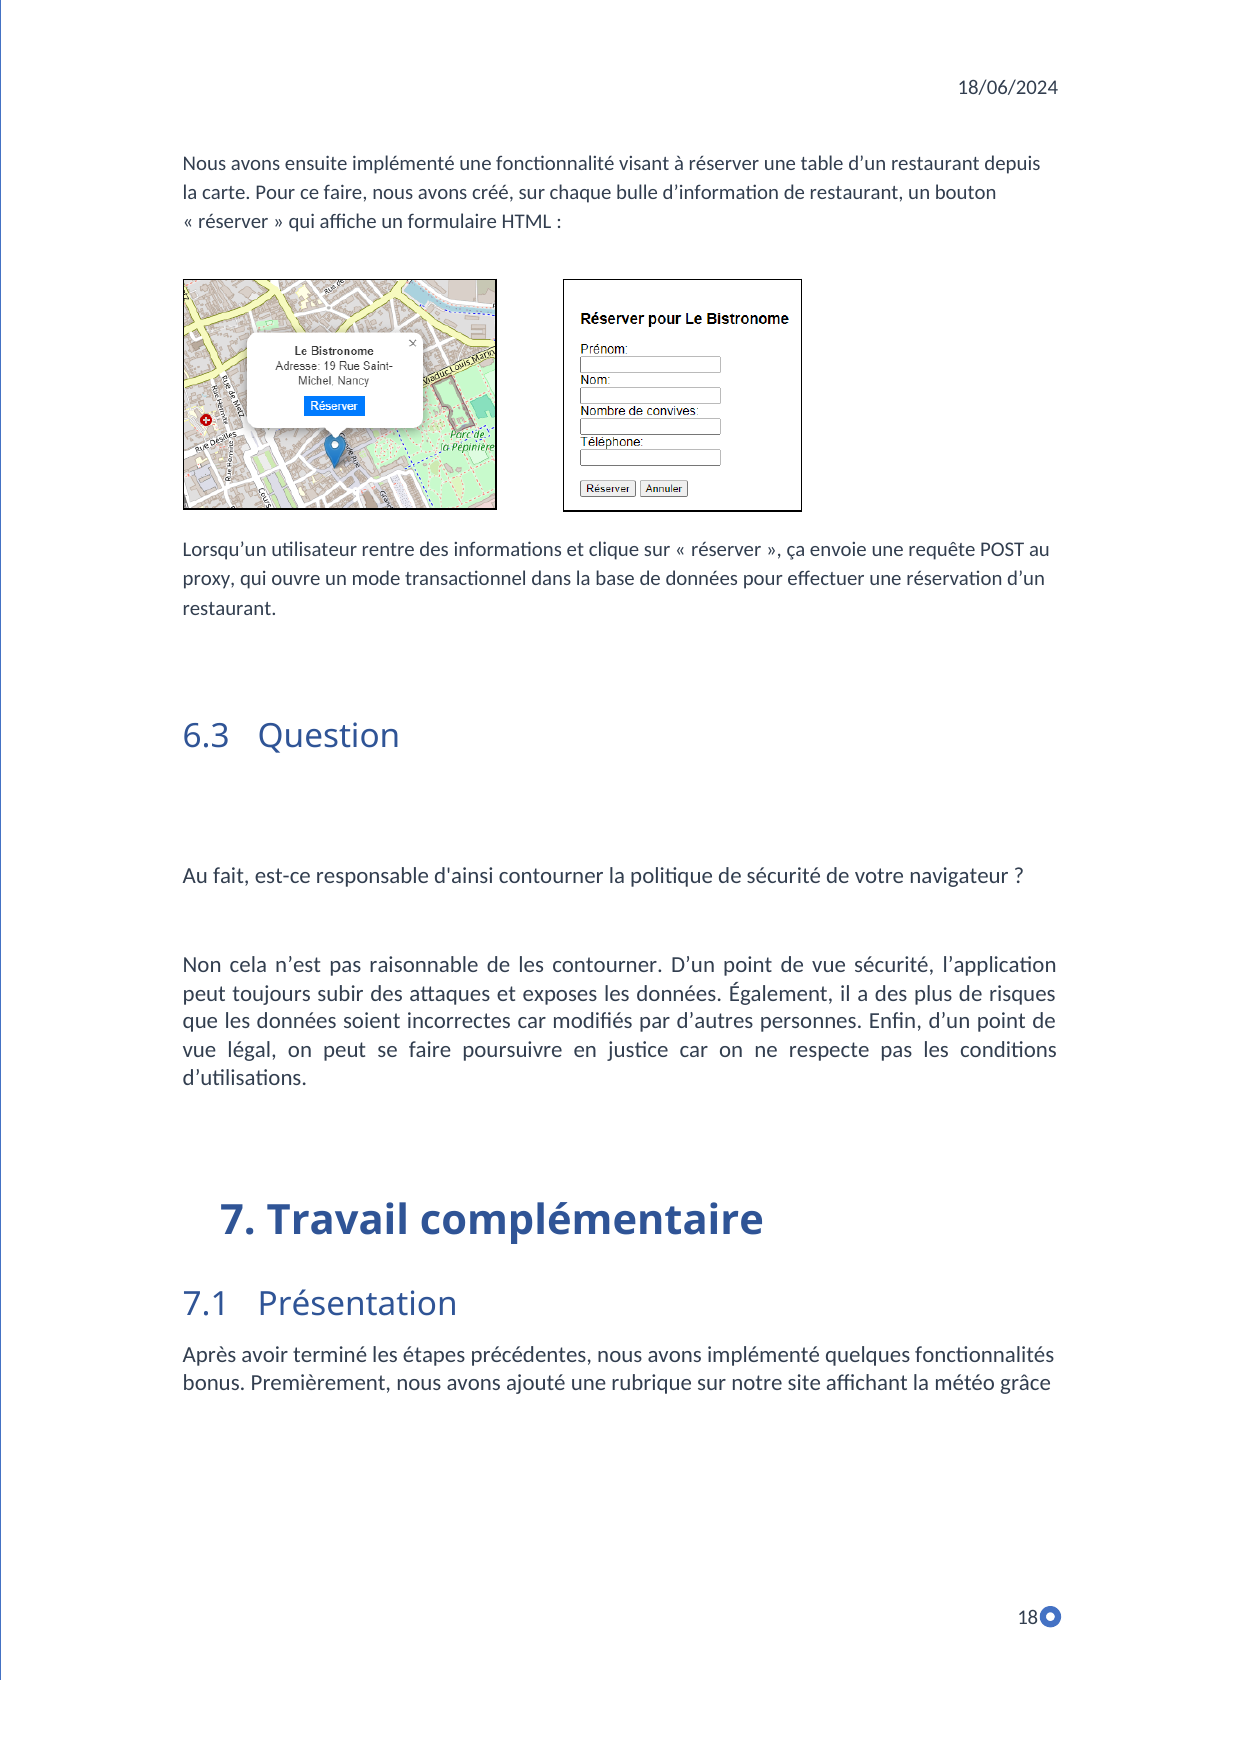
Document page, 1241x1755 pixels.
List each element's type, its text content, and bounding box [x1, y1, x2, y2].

list Question [182, 711, 1058, 757]
list Après avoir terminé les étapes précédentes, nous avons implémenté quelques fonctionnalités bonus. Premièrement, nous avons ajouté une rubrique sur notre site affichant la météo grâce [182, 1340, 1058, 1396]
text Lorsqu’un utilisateur rentre des informations et clique sur « réserver », ça envoie une requête POST au proxy, qui ouvre un mode transactionnel dans la base de données pour effectuer une réservation d’un restaurant. [182, 536, 1058, 620]
list Non cela n’est pas raisonnable de les contourner. D’un point de vue sécurité, l’application peut toujours subir des attaques et exposes les données. Également, il a des plus de risques que les données soient incorrectes car modifiés par d’autres personnes. Enfin, d’un point de vue légal, on peut se faire poursuivre en justice car on ne respecte pas les conditions d’utilisations. [182, 951, 1058, 1091]
list Présentation [182, 1280, 1058, 1325]
list Au fait, est-ce responsable d'ainsi contourner la politique de sécurité de votre navigateur ? [182, 861, 1058, 889]
text Nous avons ensuite implémenté une fonctionnalité visant à réserver une table d’un restaurant depuis la carte. Pour ce faire, nous avons créé, sur chaque bulle d’information de restaurant, un bouton « réserver » qui affiche un formulaire HTML : [182, 150, 1058, 234]
subtitle 7. Travail complémentaire [220, 1189, 1058, 1246]
